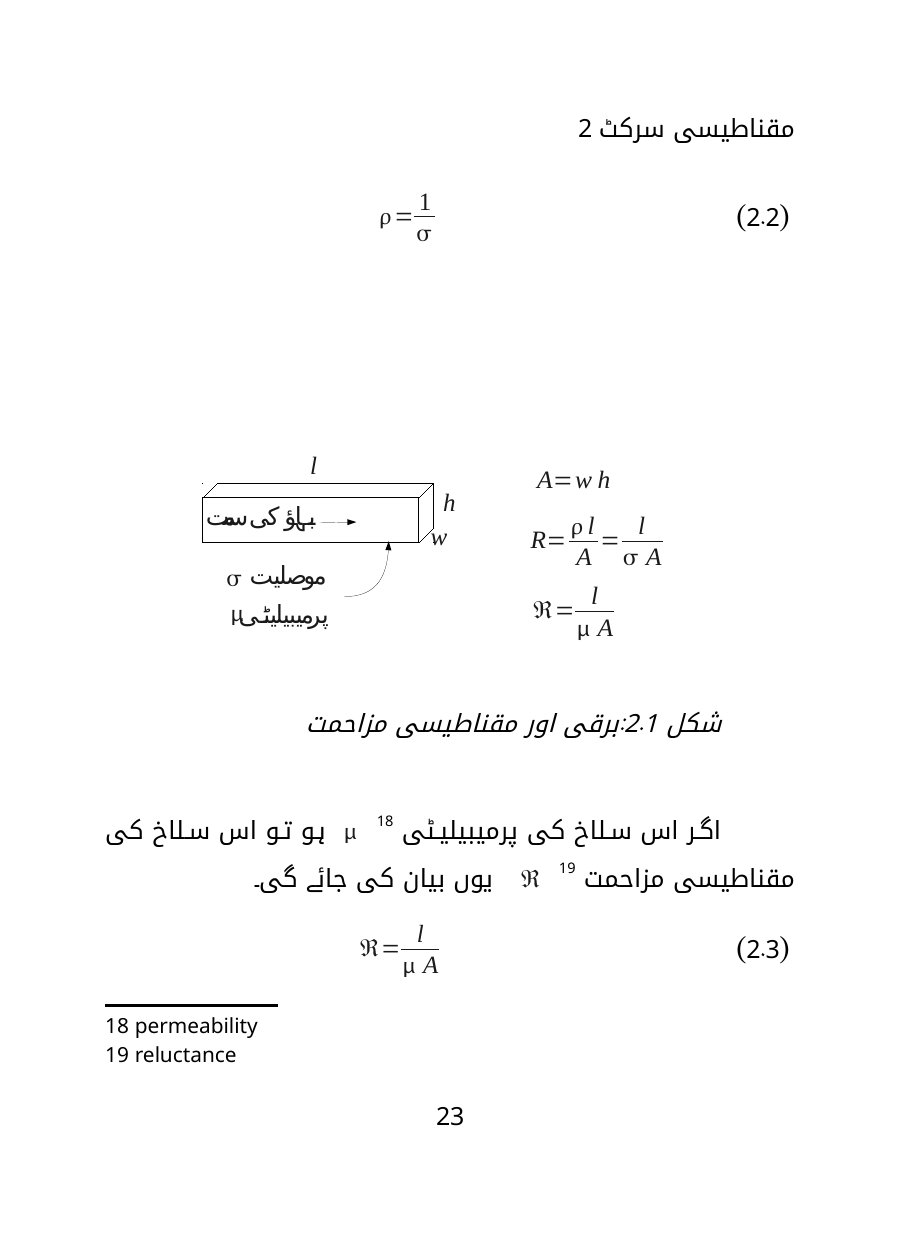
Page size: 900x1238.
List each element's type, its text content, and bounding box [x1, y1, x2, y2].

table_header [105, 183, 718, 265]
table_header (2.3) [686, 915, 795, 998]
table_header [105, 915, 686, 998]
text reluctance [105, 1040, 795, 1068]
table_header (2.2) [718, 183, 795, 265]
text اگر اس سلاخ کی پرمیبیلیٹی ہو تو اس سلاخ کی مقناطیسی مزاحمت یوں بیان کی جائے گی۔ [105, 808, 795, 902]
text permeability [105, 1012, 795, 1040]
text شکل 2.1:برقی اور مقناطیسی مزاحمت [179, 384, 721, 748]
